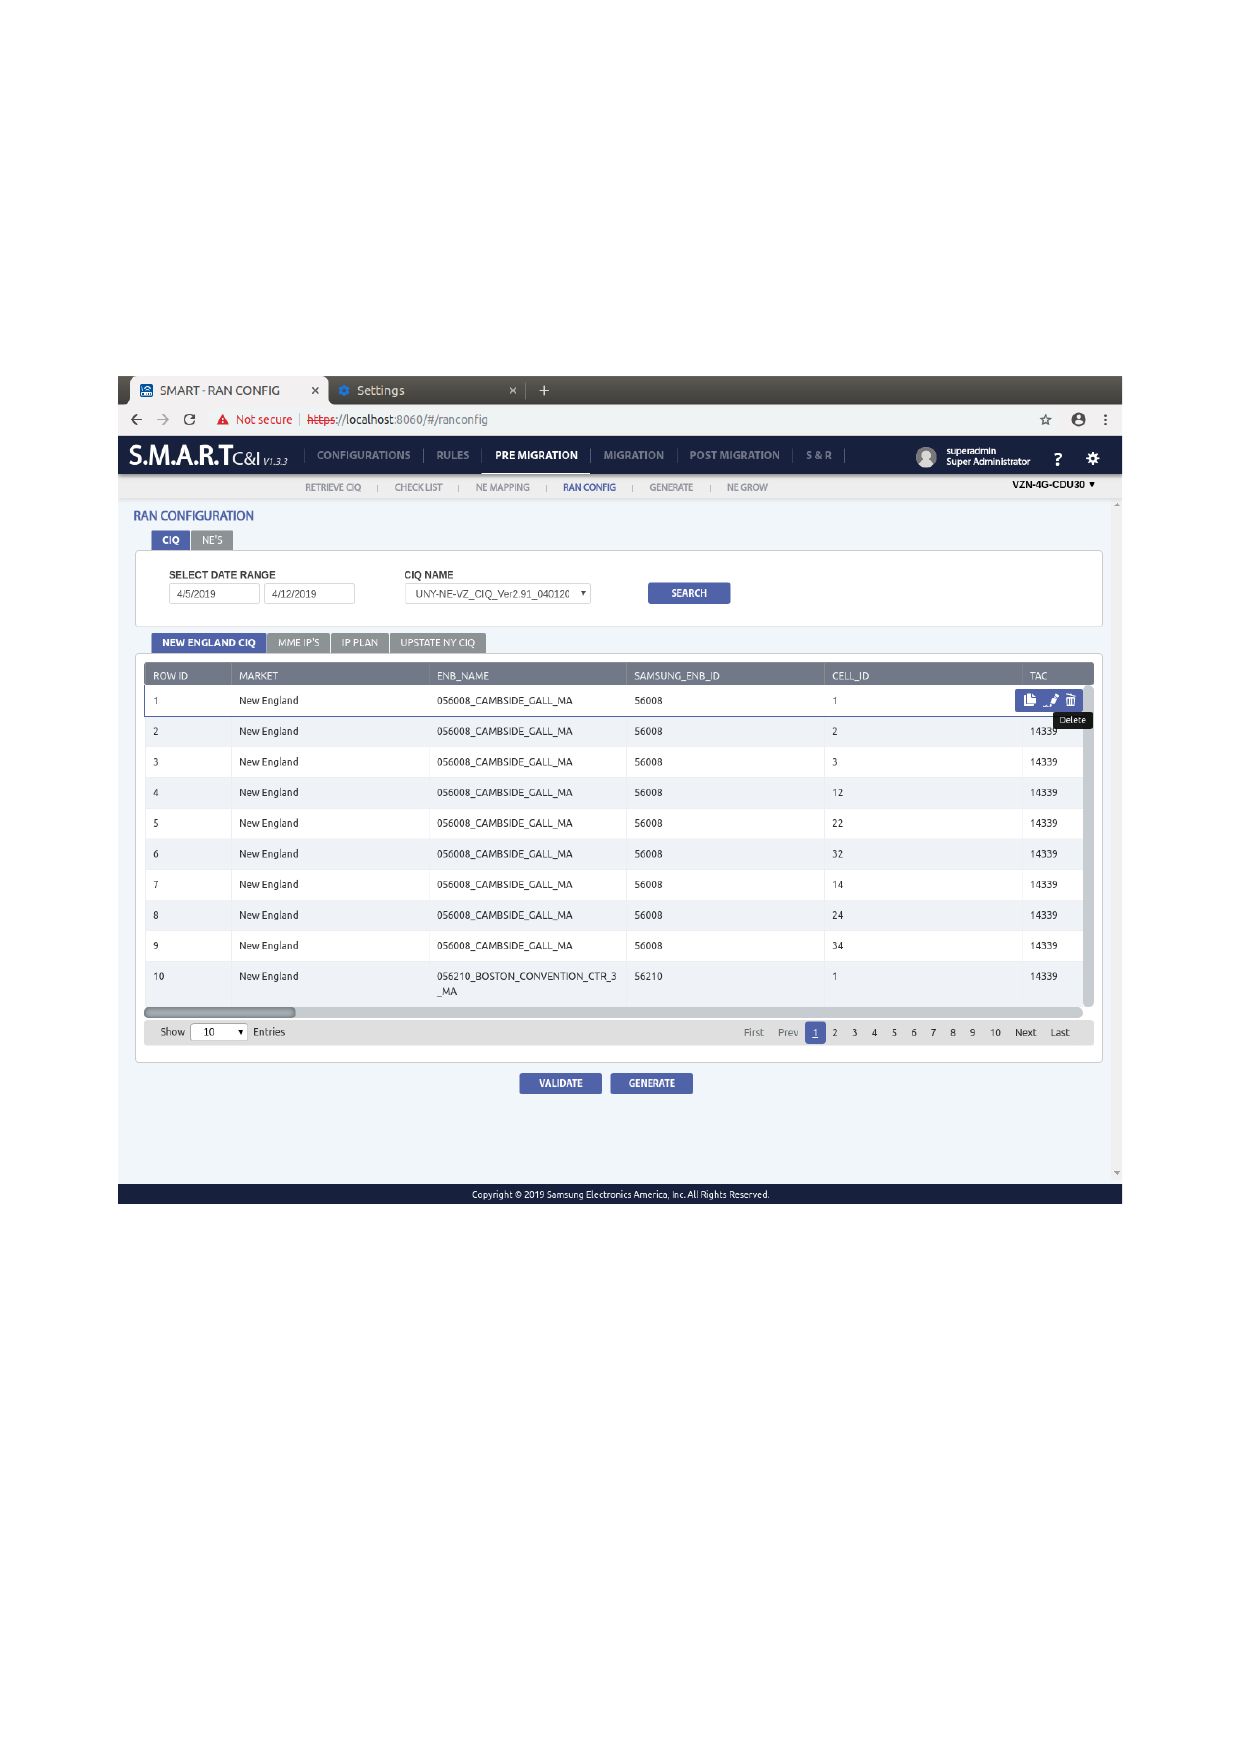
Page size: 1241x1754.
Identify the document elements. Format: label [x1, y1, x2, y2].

picture [118, 376, 1123, 1204]
